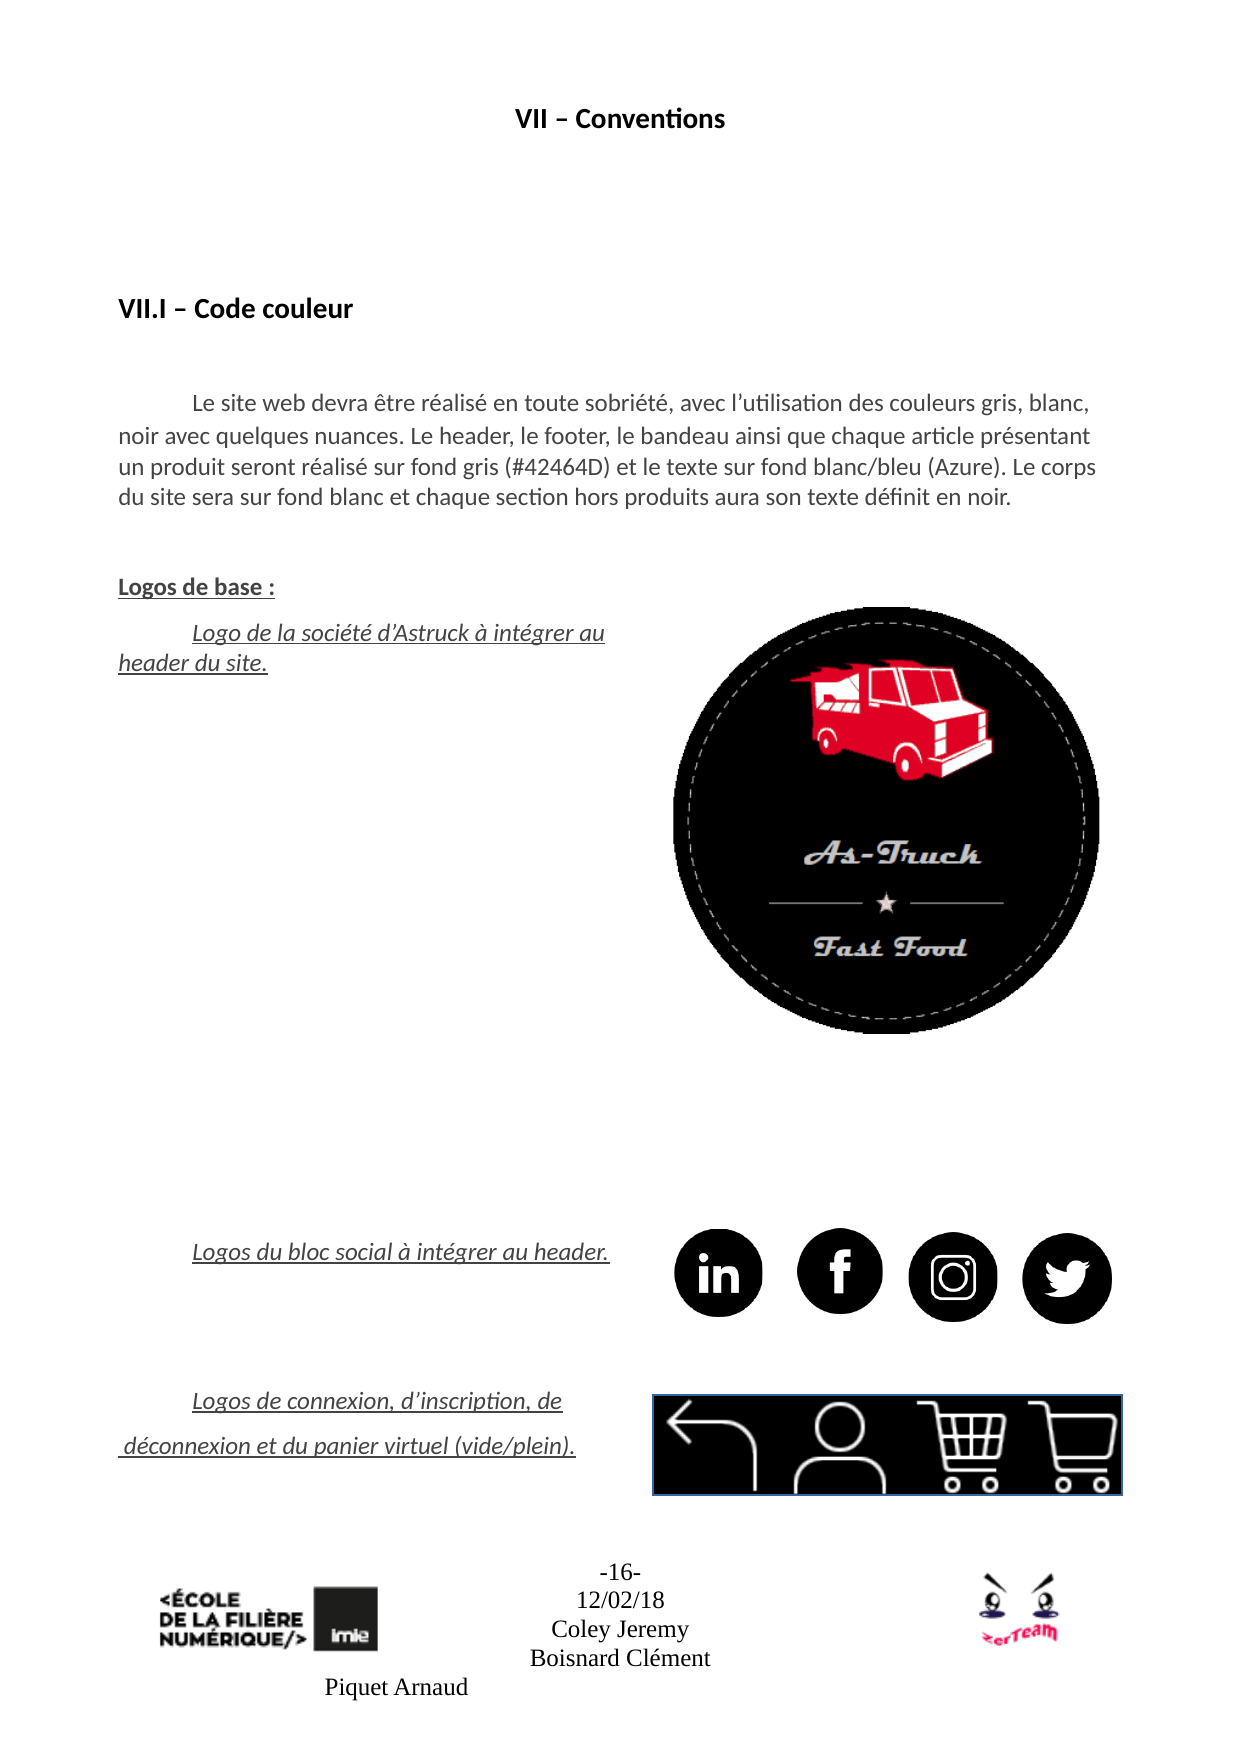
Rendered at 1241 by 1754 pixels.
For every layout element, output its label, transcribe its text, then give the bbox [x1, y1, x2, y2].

text [745, 1236, 814, 1267]
text [958, 617, 1122, 678]
text Le site web devra être réalisé en toute sobriété, avec l’utilisation des couleurs gris, blanc, noir avec quelques nuances. Le header, le footer, le bandeau ainsi que chaque article présentant un produit seront réalisé sur fond gris (#42464D) et le texte sur fond blanc/bleu (Azure). Le corps du site sera sur fond blanc et chaque section hors produits aura son texte définit en noir. [118, 374, 1122, 512]
text [974, 1236, 1050, 1267]
text Logos du bloc social à intégrer au header. [118, 1236, 693, 1267]
text déconnexion et du panier virtuel (vide/plein). [118, 1430, 652, 1461]
subtitle VII.I – Code couleur [118, 290, 1122, 325]
subtitle VII – Conventions [118, 100, 1122, 136]
text Logo de la société d’Astruck à intégrer au header du site. [118, 617, 815, 678]
text [1085, 1236, 1122, 1267]
text Logos de connexion, d’inscription, de [118, 1385, 1122, 1415]
text [867, 1236, 933, 1267]
text Logos de base : [118, 572, 1122, 602]
